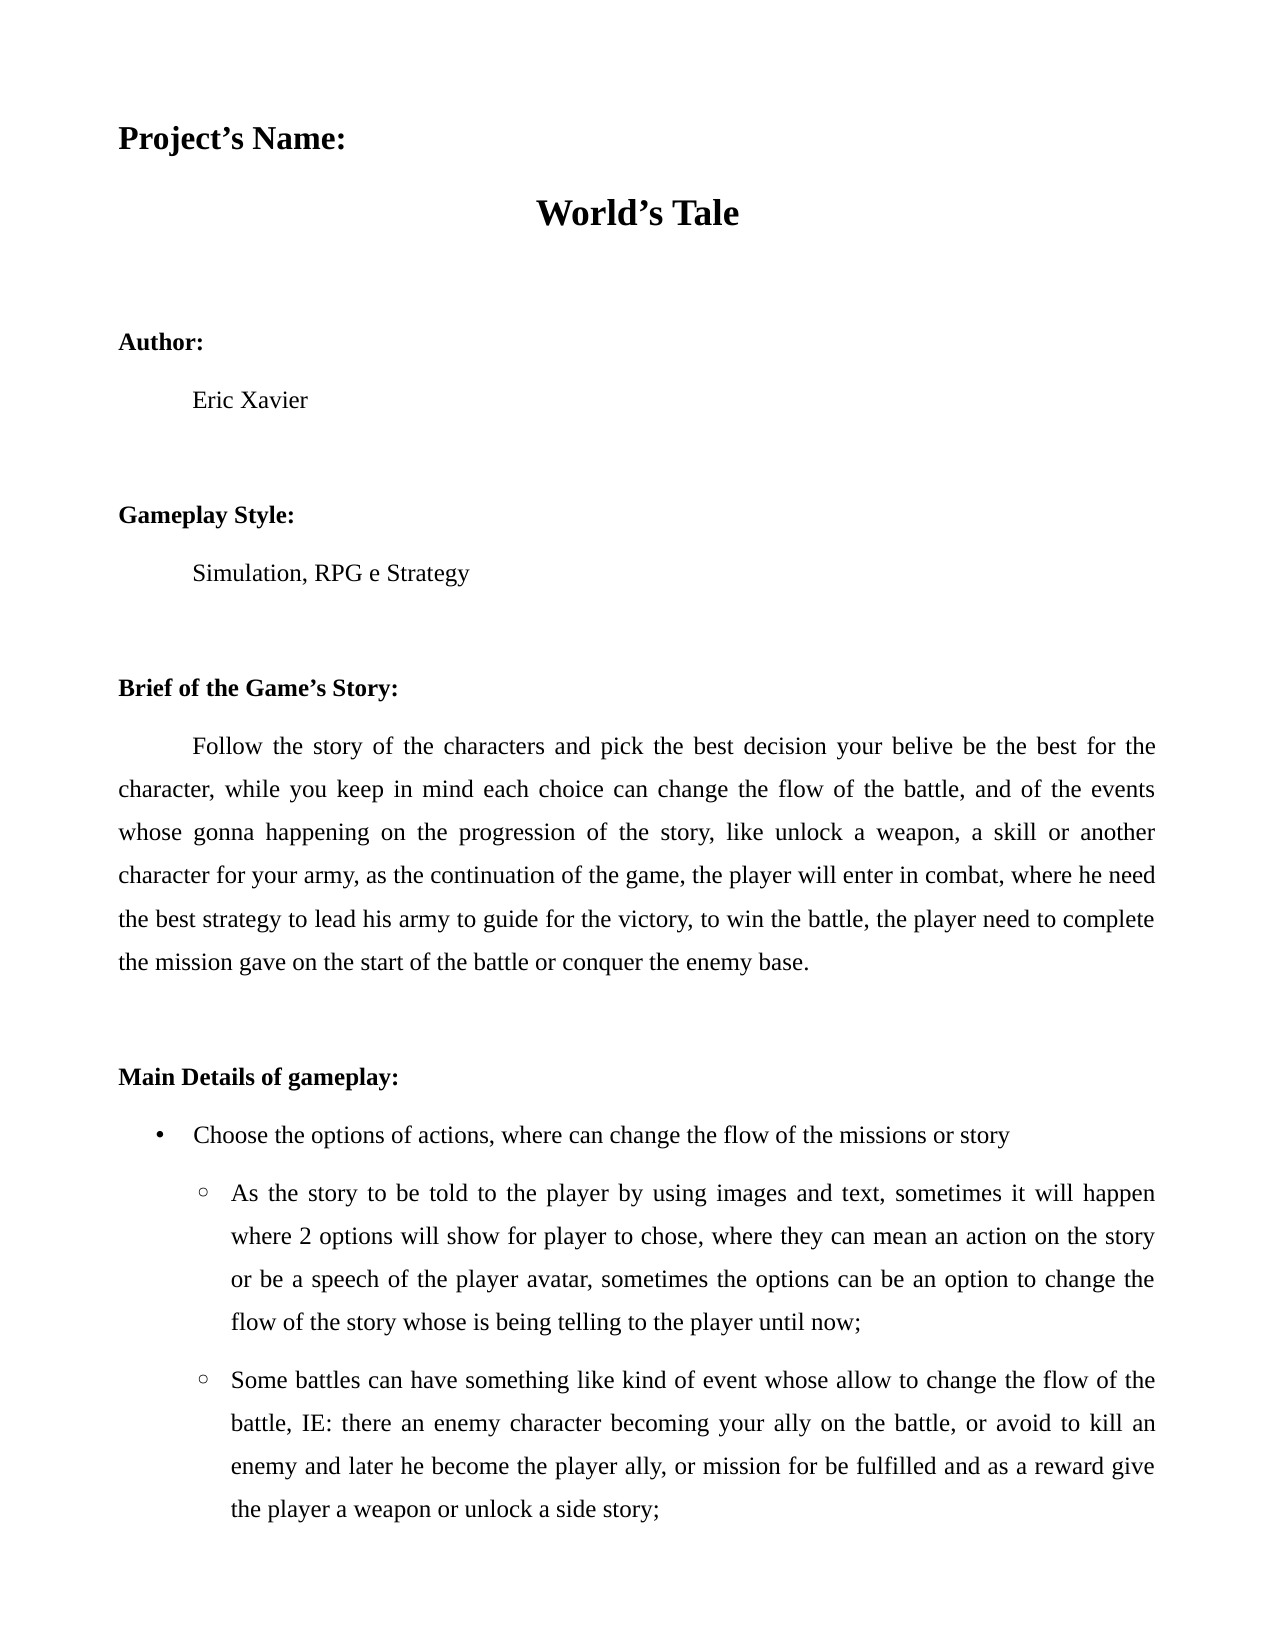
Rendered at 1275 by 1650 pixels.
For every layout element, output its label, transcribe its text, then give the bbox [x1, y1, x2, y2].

list Choose the options of actions, where can change the flow of the missions or story [156, 1120, 1157, 1149]
text World’s Tale [118, 190, 1157, 233]
text Brief of the Game’s Story: [118, 673, 1157, 702]
list Some battles can have something like kind of event whose allow to change the flow of the battle, IE: there an enemy character becoming your ally on the battle, or avoid to kill an enemy and later he become the player ally, or mission for be fulfilled and as a reward give the player a weapon or unlock a side story; [193, 1365, 1157, 1523]
text Eric Xavier [118, 385, 1157, 414]
text Gameplay Style: [118, 500, 1157, 529]
text Project’s Name: [118, 118, 1157, 156]
text Simulation, RPG e Strategy [118, 558, 1157, 587]
text Main Details of gameplay: [118, 1062, 1157, 1091]
text Author: [118, 327, 1157, 356]
text Follow the story of the characters and pick the best decision your belive be the best for the character, while you keep in mind each choice can change the flow of the battle, and of the events whose gonna happening on the progression of the story, like unlock a weapon, a skill or another character for your army, as the continuation of the game, the player will enter in combat, where he need the best strategy to lead his army to guide for the victory, to win the battle, the player need to complete the mission gave on the start of the battle or conquer the enemy base. [118, 731, 1157, 976]
list As the story to be told to the player by using images and text, sometimes it will happen where 2 options will show for player to chose, where they can mean an action on the story or be a speech of the player avatar, sometimes the options can be an option to change the flow of the story whose is being telling to the player until now; [193, 1178, 1157, 1336]
